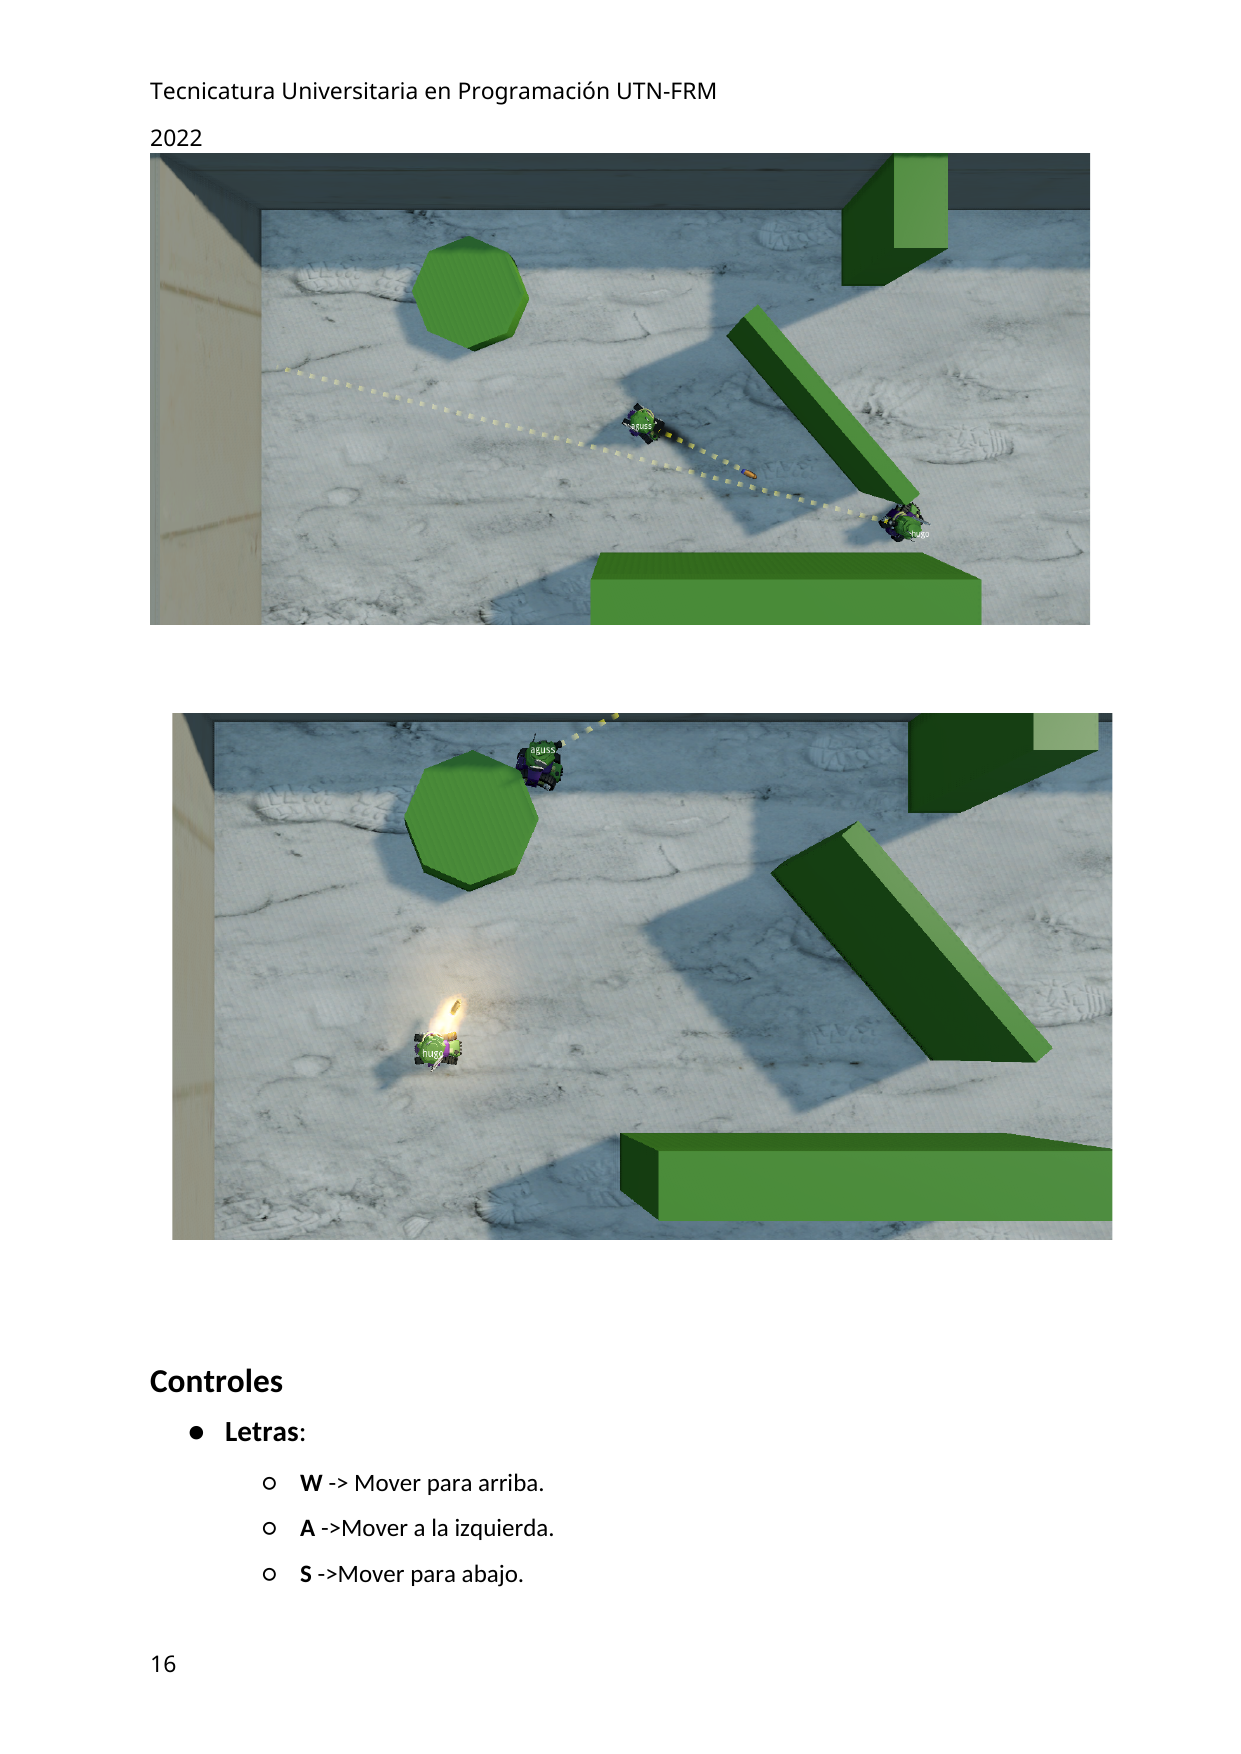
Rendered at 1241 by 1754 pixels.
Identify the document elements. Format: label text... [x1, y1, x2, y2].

list Letras: [187, 1413, 1090, 1449]
picture [172, 713, 1113, 1240]
list W -> Mover para arriba. [262, 1467, 1090, 1497]
picture [150, 153, 1091, 625]
list S ->Mover para abajo. [262, 1558, 1090, 1589]
subtitle Controles [150, 1360, 1090, 1401]
list A ->Mover a la izquierda. [262, 1513, 1090, 1543]
